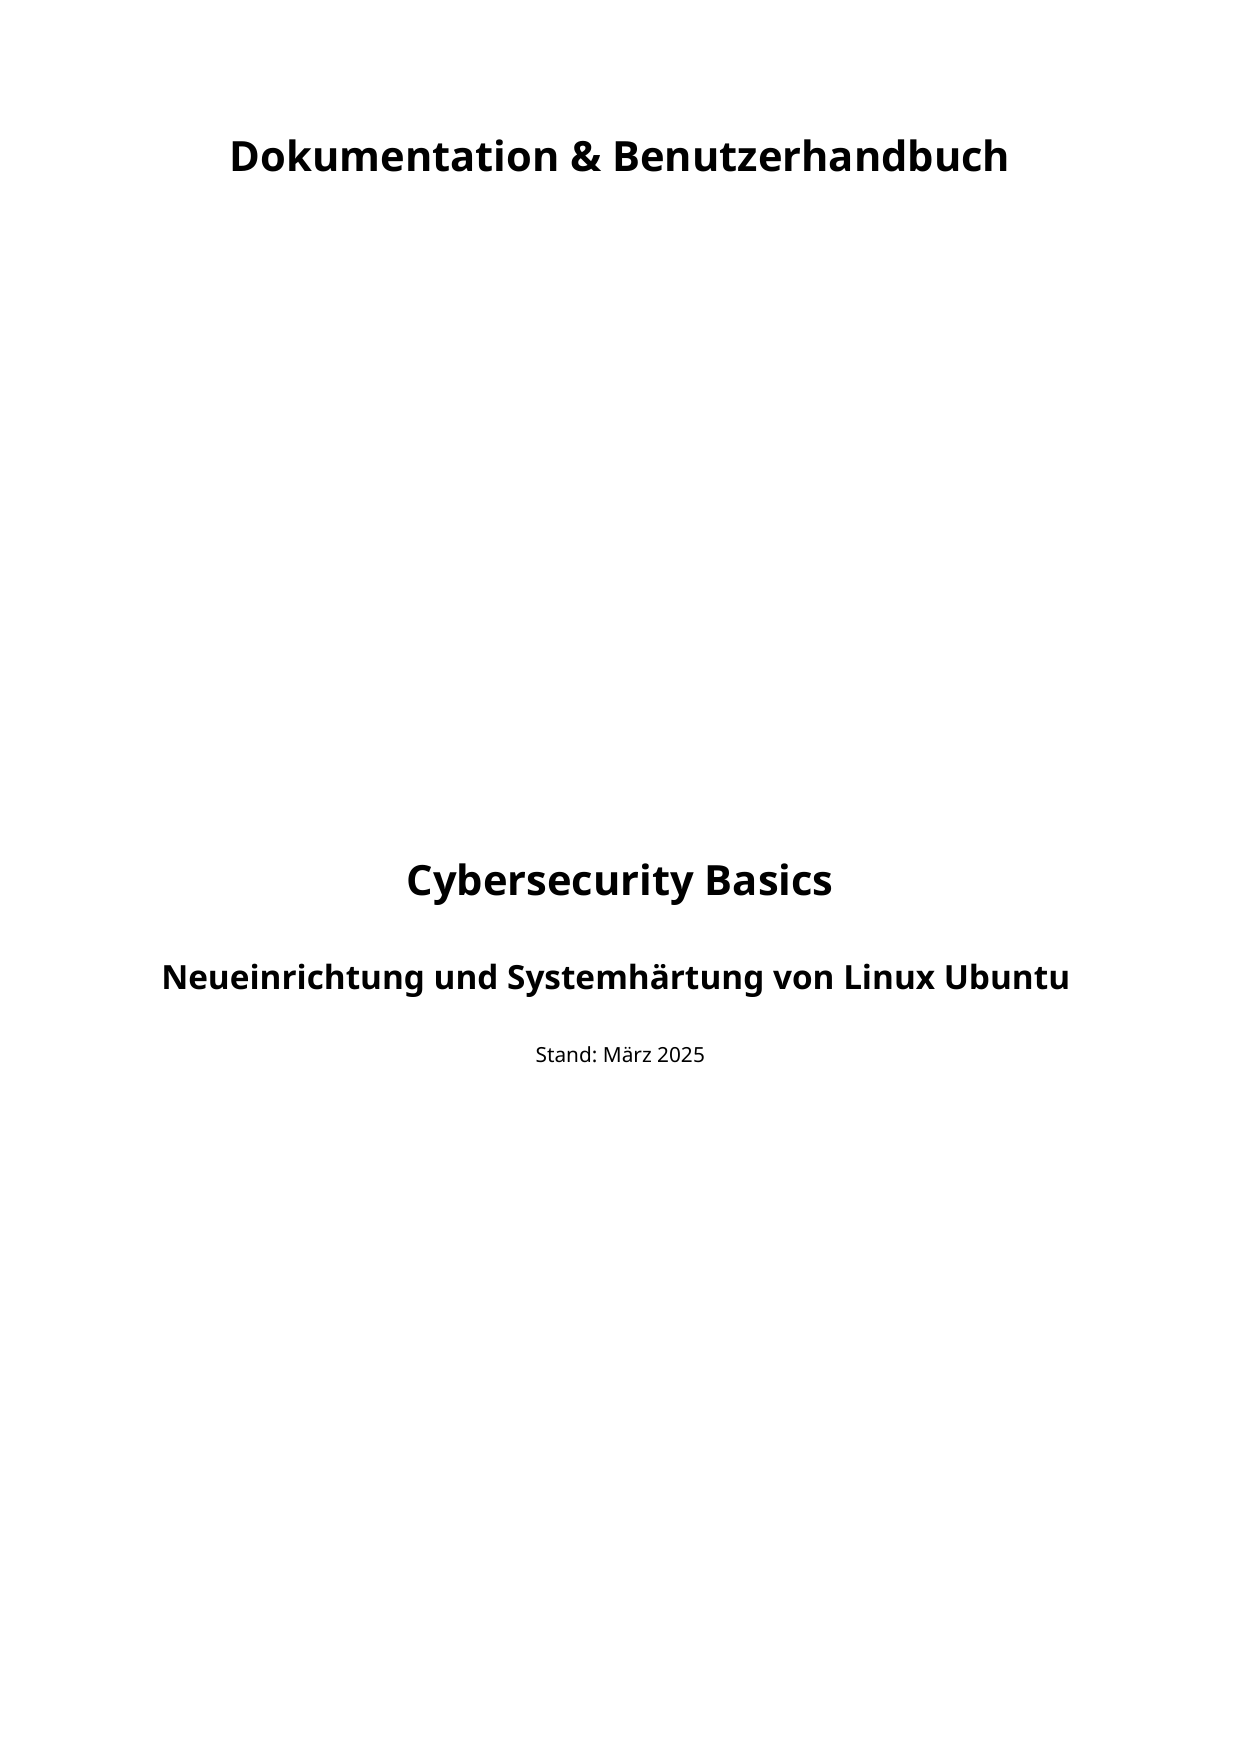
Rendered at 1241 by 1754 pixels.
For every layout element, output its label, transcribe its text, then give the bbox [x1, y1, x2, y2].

text Stand: März 2025 [118, 1040, 1122, 1068]
text Neueinrichtung und Systemhärtung von Linux Ubuntu [118, 954, 1122, 999]
text Dokumentation & Benutzerhandbuch [118, 127, 1122, 184]
text Cybersecurity Basics [118, 851, 1122, 907]
